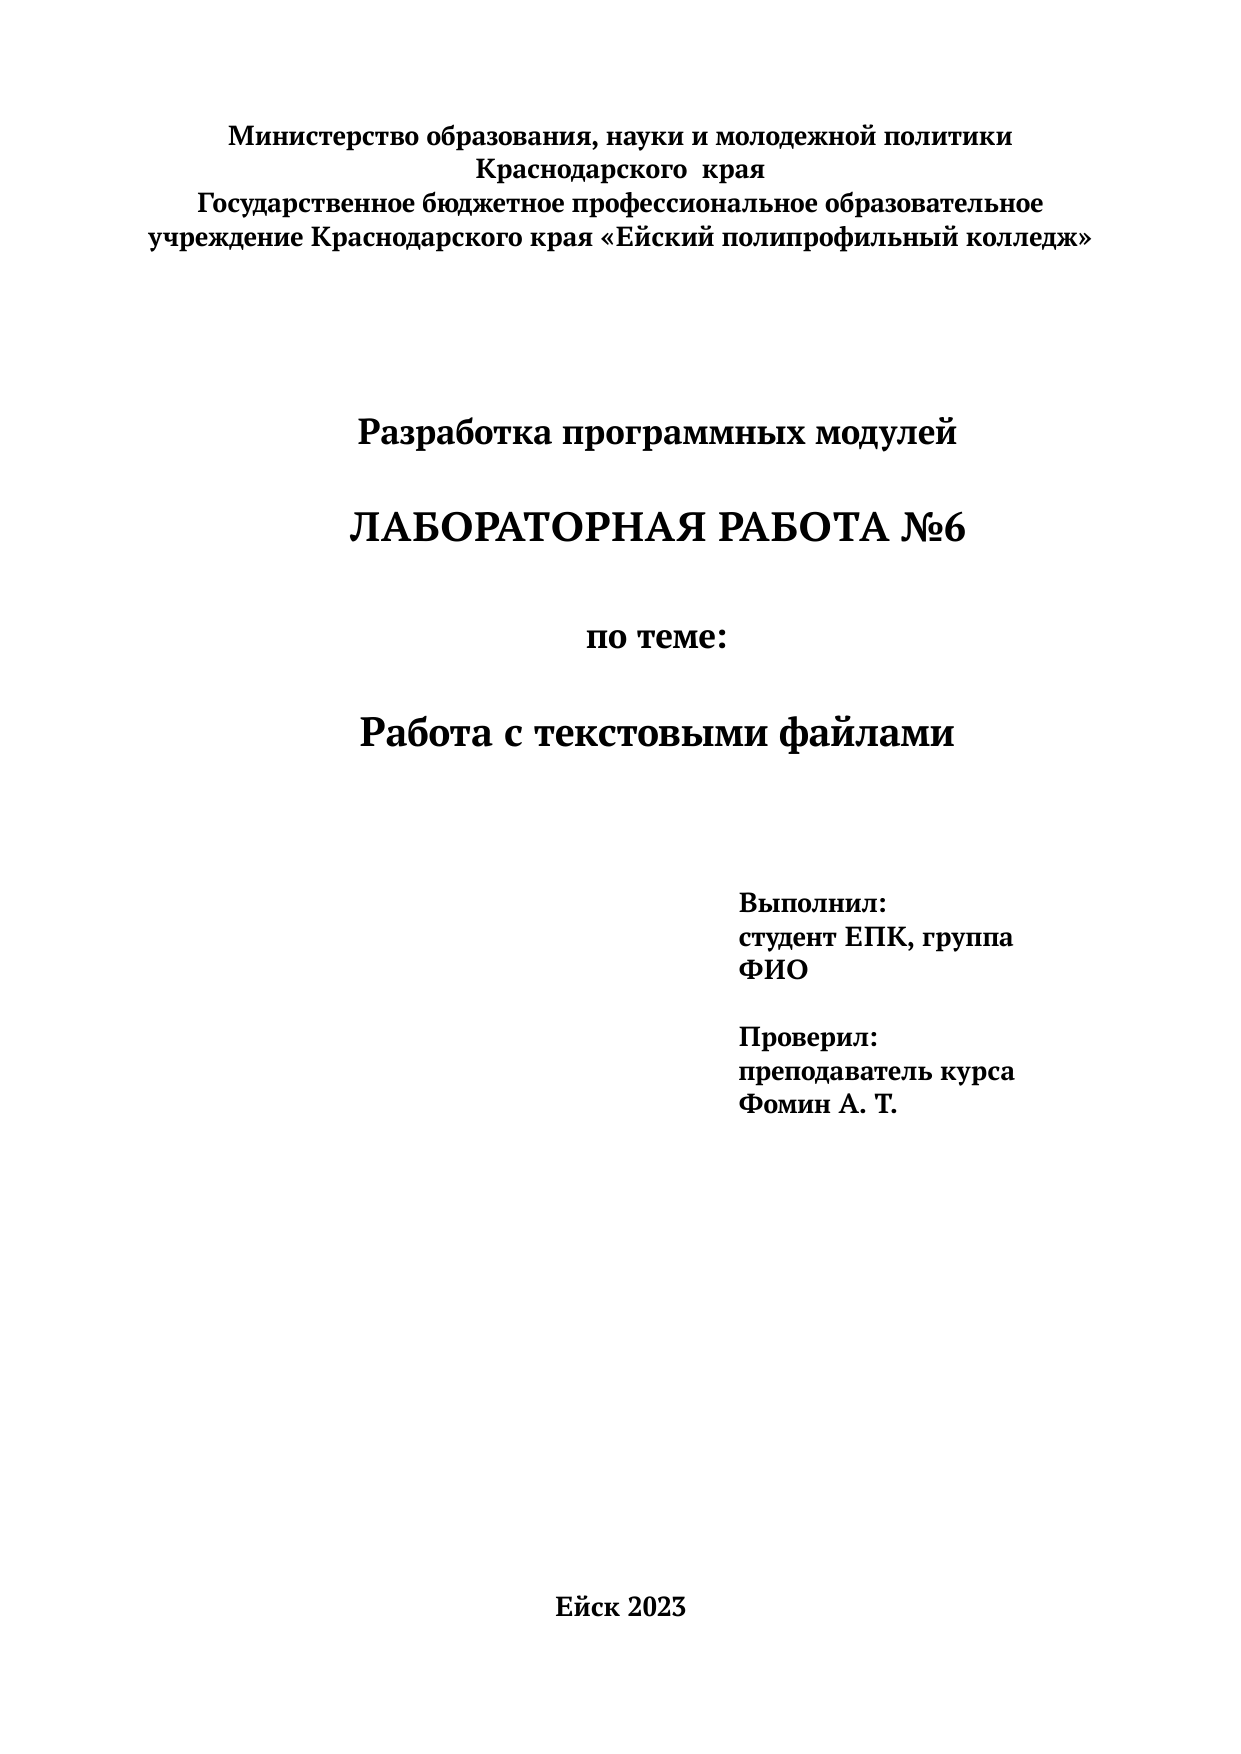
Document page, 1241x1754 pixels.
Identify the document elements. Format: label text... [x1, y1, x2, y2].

text Выполнил: [738, 885, 1122, 919]
text Фомин А. Т. [738, 1086, 1122, 1120]
text Разработка программных модулей [192, 408, 1122, 452]
text преподаватель курса [738, 1053, 1122, 1086]
text Государственное бюджетное профессиональное образовательное учреждение Краснодарского края «Ейский полипрофильный колледж» [118, 185, 1122, 252]
text Краснодарского края [118, 152, 1122, 185]
text по теме: [192, 613, 1122, 657]
subtitle Работа с текстовыми файлами [192, 705, 1122, 755]
text Министерство образования, науки и молодежной политики [118, 118, 1122, 152]
text ЛАБОРАТОРНАЯ РАБОТА №6 [192, 501, 1122, 551]
text ФИО [738, 952, 1122, 986]
text студент ЕПК, группа [738, 919, 1122, 952]
text Ейск 2023 [118, 1589, 1122, 1623]
text Проверил: [738, 1019, 1122, 1053]
